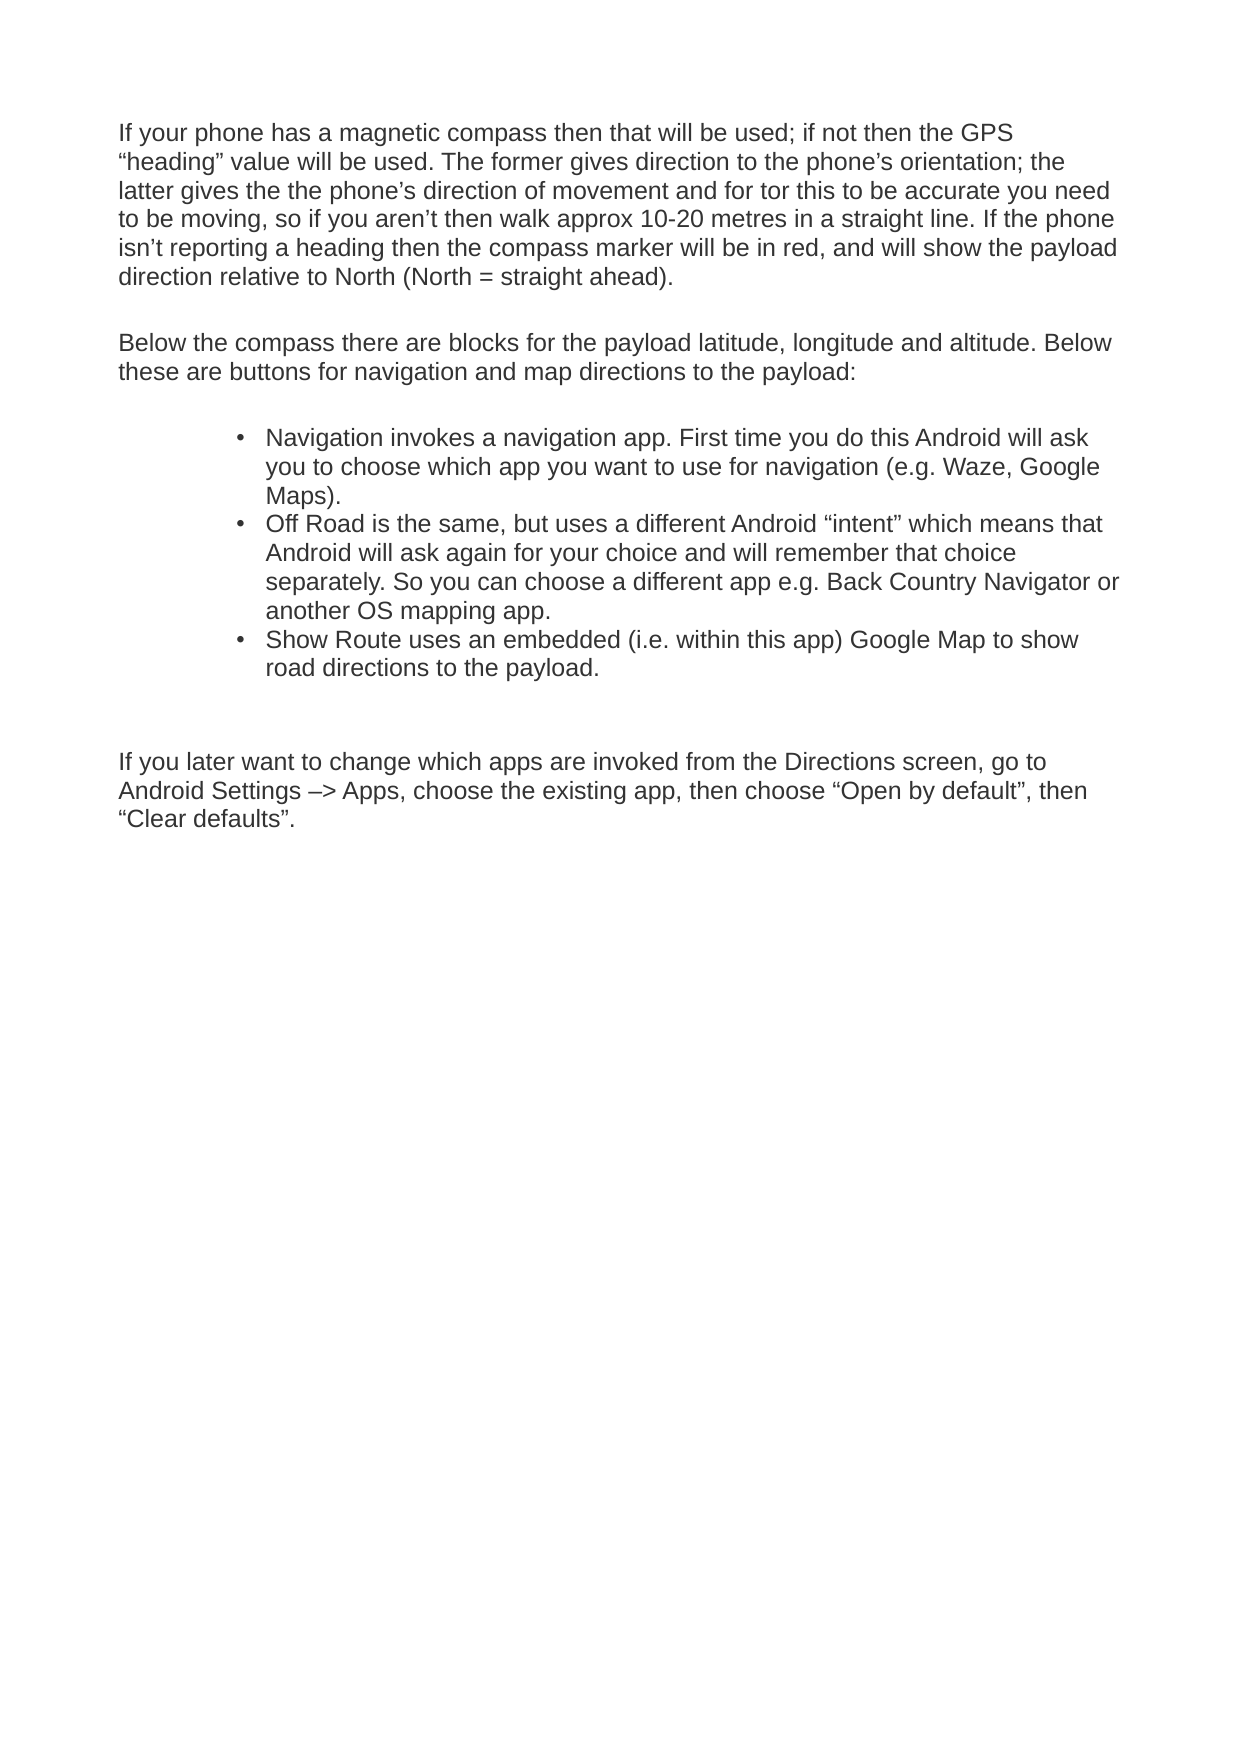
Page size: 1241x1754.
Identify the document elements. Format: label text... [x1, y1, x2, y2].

text If you later want to change which apps are invoked from the Directions screen, go to Android Settings –> Apps, choose the existing app, then choose “Open by default”, then “Clear defaults”. [118, 747, 1122, 833]
text If your phone has a magnetic compass then that will be used; if not then the GPS “heading” value will be used. The former gives direction to the phone’s orientation; the latter gives the the phone’s direction of movement and for tor this to be accurate you need to be moving, so if you aren’t then walk approx 10-20 metres in a straight line. If the phone isn’t reporting a heading then the compass marker will be in red, and will show the payload direction relative to North (North = straight ahead). [118, 118, 1122, 291]
list Navigation invokes a navigation app. First time you do this Android will ask you to choose which app you want to use for navigation (e.g. Waze, Google Maps). [236, 423, 1122, 509]
text Below the compass there are blocks for the payload latitude, longitude and altitude. Below these are buttons for navigation and map directions to the payload: [118, 328, 1122, 386]
list Off Road is the same, but uses a different Android “intent” which means that Android will ask again for your choice and will remember that choice separately. So you can choose a different app e.g. Back Country Navigator or another OS mapping app. [236, 509, 1122, 624]
list Show Route uses an embedded (i.e. within this app) Google Map to show road directions to the payload. [236, 624, 1122, 682]
